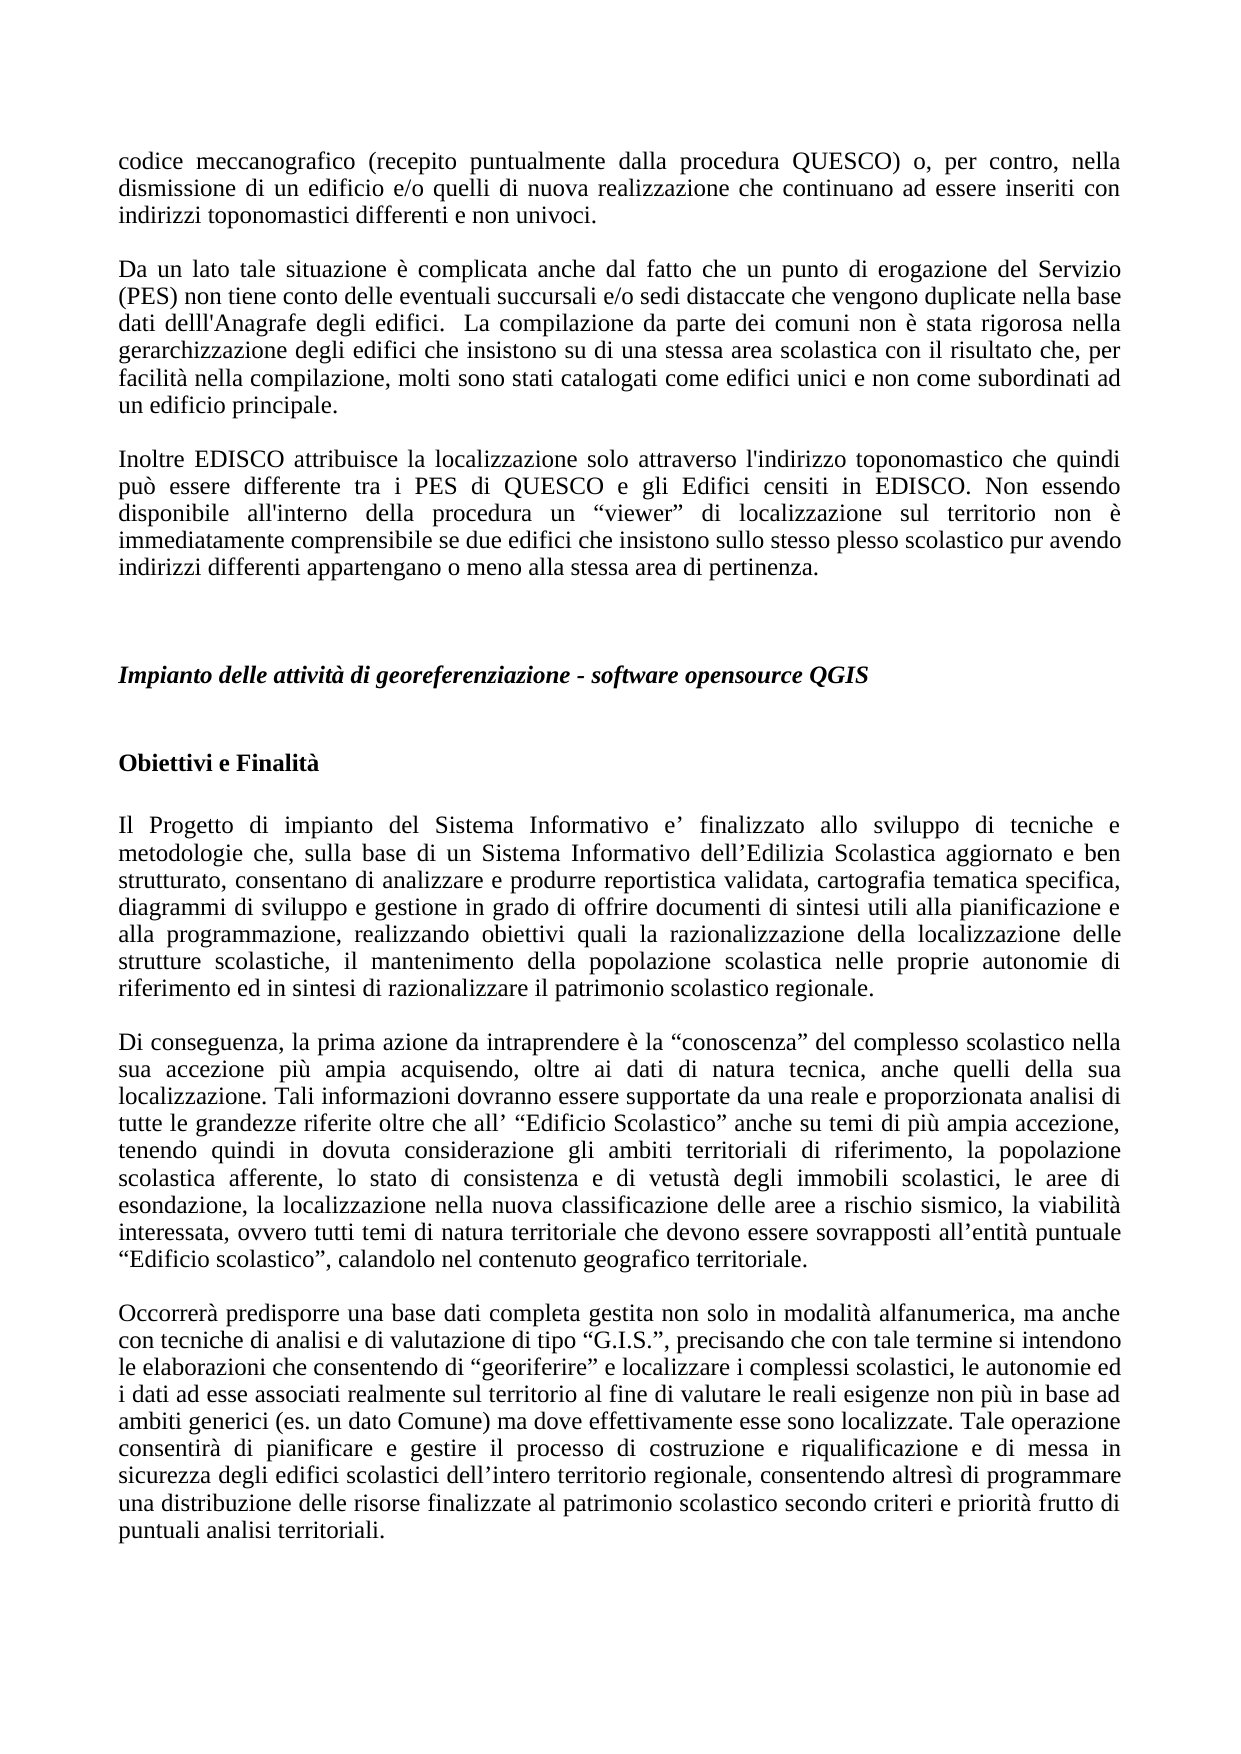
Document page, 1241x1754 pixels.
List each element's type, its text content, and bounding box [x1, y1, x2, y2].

text Occorrerà predisporre una base dati completa gestita non solo in modalità alfanumerica, ma anche con tecniche di analisi e di valutazione di tipo “G.I.S.”, precisando che con tale termine si intendono le elaborazioni che consentendo di “georiferire” e localizzare i complessi scolastici, le autonomie ed i dati ad esse associati realmente sul territorio al fine di valutare le reali esigenze non più in base ad ambiti generici (es. un dato Comune) ma dove effettivamente esse sono localizzate. Tale operazione consentirà di pianificare e gestire il processo di costruzione e riqualificazione e di messa in sicurezza degli edifici scolastici dell’intero territorio regionale, consentendo altresì di programmare una distribuzione delle risorse finalizzate al patrimonio scolastico secondo criteri e priorità frutto di puntuali analisi territoriali. [118, 1300, 1122, 1543]
text Inoltre EDISCO attribuisce la localizzazione solo attraverso l'indirizzo toponomastico che quindi può essere differente tra i PES di QUESCO e gli Edifici censiti in EDISCO. Non essendo disponibile all'interno della procedura un “viewer” di localizzazione sul territorio non è immediatamente comprensibile se due edifici che insistono sullo stesso plesso scolastico pur avendo indirizzi differenti appartengano o meno alla stessa area di pertinenza. [118, 446, 1122, 581]
text Di conseguenza, la prima azione da intraprendere è la “conoscenza” del complesso scolastico nella sua accezione più ampia acquisendo, oltre ai dati di natura tecnica, anche quelli della sua localizzazione. Tali informazioni dovranno essere supportate da una reale e proporzionata analisi di tutte le grandezze riferite oltre che all’ “Edificio Scolastico” anche su temi di più ampia accezione, tenendo quindi in dovuta considerazione gli ambiti territoriali di riferimento, la popolazione scolastica afferente, lo stato di consistenza e di vetustà degli immobili scolastici, le aree di esondazione, la localizzazione nella nuova classificazione delle aree a rischio sismico, la viabilità interessata, ovvero tutti temi di natura territoriale che devono essere sovrapposti all’entità puntuale “Edificio scolastico”, calandolo nel contenuto geografico territoriale. [118, 1029, 1122, 1273]
subtitle Obiettivi e Finalità [118, 748, 1122, 777]
subtitle Impianto delle attività di georeferenziazione - software opensource QGIS [118, 660, 1122, 688]
text Da un lato tale situazione è complicata anche dal fatto che un punto di erogazione del Servizio (PES) non tiene conto delle eventuali succursali e/o sedi distaccate che vengono duplicate nella base dati delll'Anagrafe degli edifici. La compilazione da parte dei comuni non è stata rigorosa nella gerarchizzazione degli edifici che insistono su di una stessa area scolastica con il risultato che, per facilità nella compilazione, molti sono stati catalogati come edifici unici e non come subordinati ad un edificio principale. [118, 256, 1122, 418]
text codice meccanografico (recepito puntualmente dalla procedura QUESCO) o, per contro, nella dismissione di un edificio e/o quelli di nuova realizzazione che continuano ad essere inseriti con indirizzi toponomastici differenti e non univoci. [118, 148, 1122, 229]
text Il Progetto di impianto del Sistema Informativo e’ finalizzato allo sviluppo di tecniche e metodologie che, sulla base di un Sistema Informativo dell’Edilizia Scolastica aggiornato e ben strutturato, consentano di analizzare e produrre reportistica validata, cartografia tematica specifica, diagrammi di sviluppo e gestione in grado di offrire documenti di sintesi utili alla pianificazione e alla programmazione, realizzando obiettivi quali la razionalizzazione della localizzazione delle strutture scolastiche, il mantenimento della popolazione scolastica nelle proprie autonomie di riferimento ed in sintesi di razionalizzare il patrimonio scolastico regionale. [118, 812, 1122, 1002]
